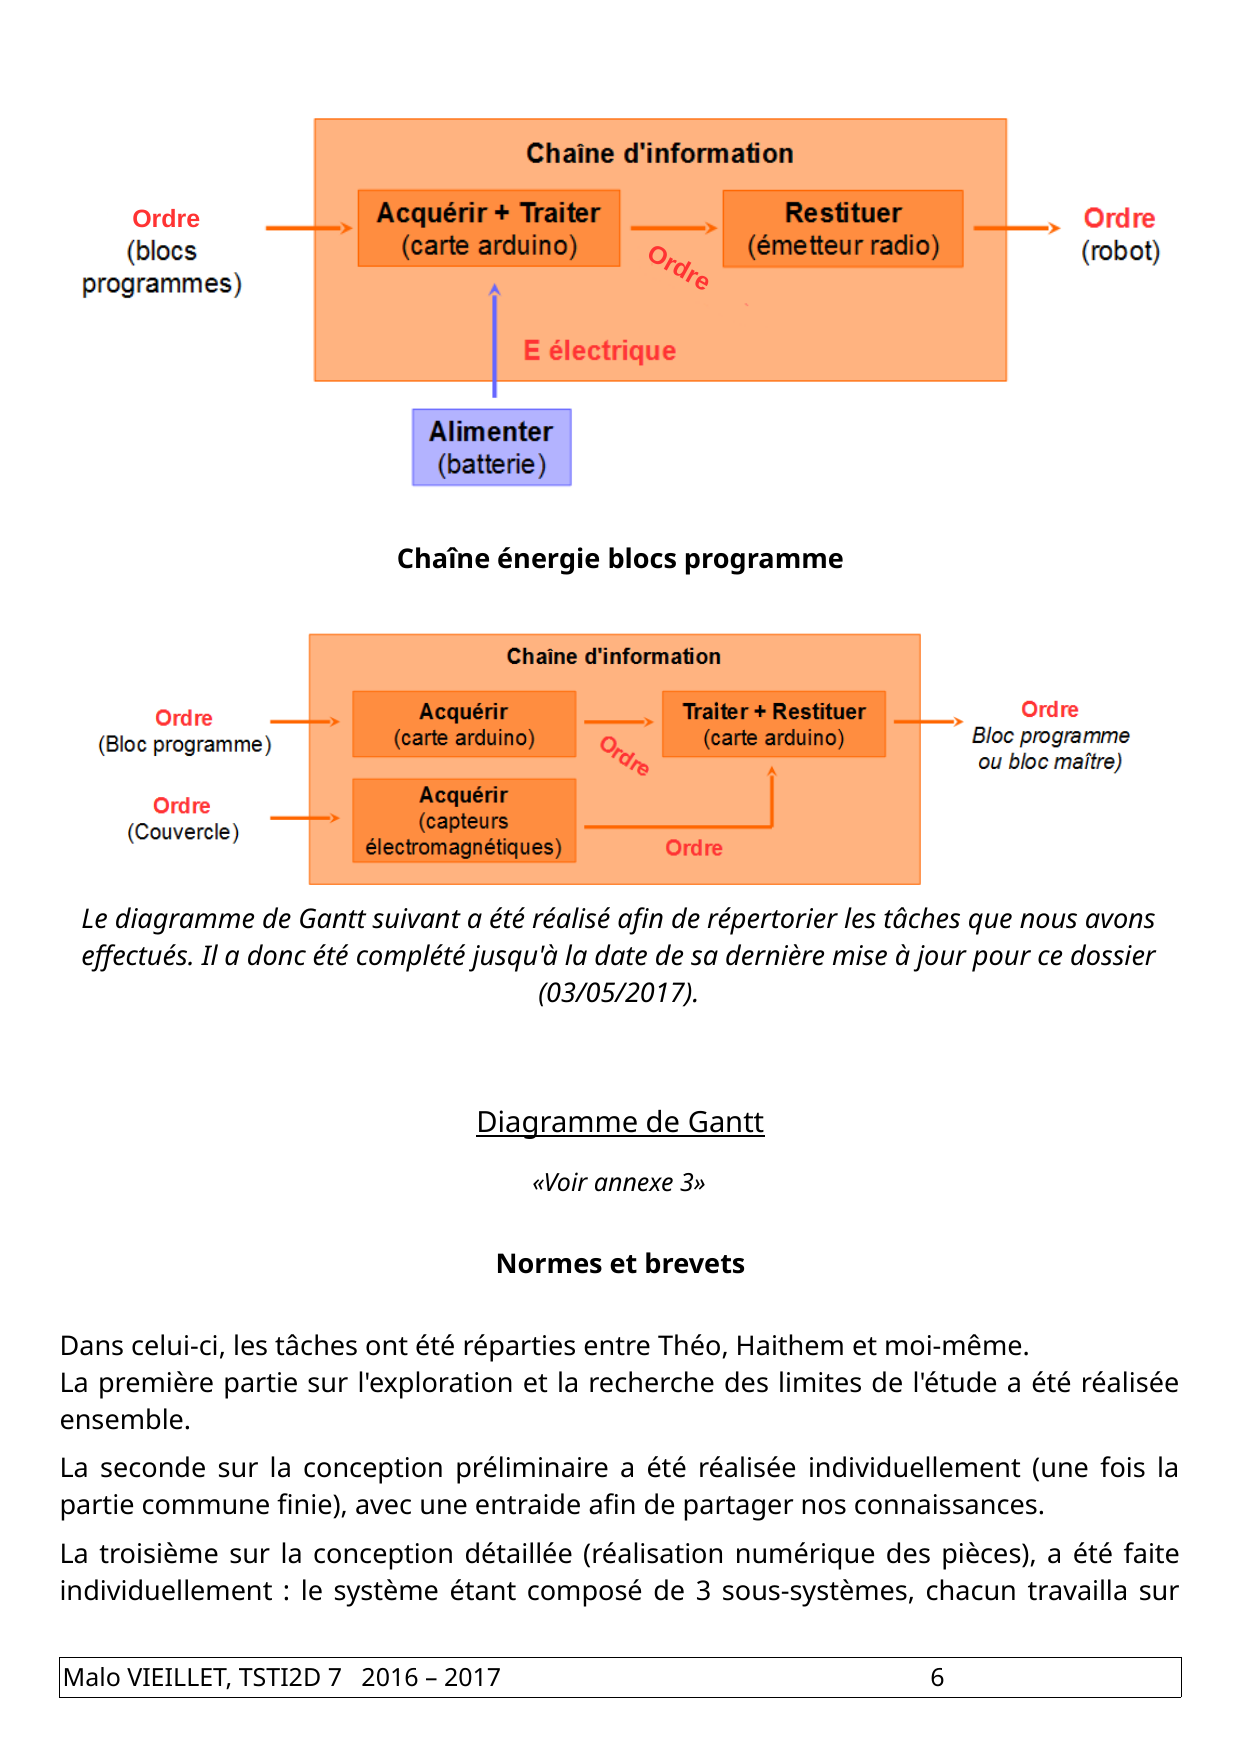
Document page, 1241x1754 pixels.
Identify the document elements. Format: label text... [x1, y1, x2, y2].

text Dans celui-ci, les tâches ont été réparties entre Théo, Haithem et moi-même. [59, 1326, 1181, 1363]
text Chaîne énergie blocs programme [59, 540, 1181, 577]
picture [86, 611, 1143, 900]
text La première partie sur l'exploration et la recherche des limites de l'étude a été réalisée ensemble. [59, 1363, 1181, 1437]
text La troisième sur la conception détaillée (réalisation numérique des pièces), a été faite individuellement : le système étant composé de 3 sous-systèmes, chacun travailla sur [59, 1534, 1181, 1608]
text Normes et brevets [59, 1244, 1181, 1281]
text Le diagramme de Gantt suivant a été réalisé afin de répertorier les tâches que nous avons effectués. Il a donc été complété jusqu'à la date de sa dernière mise à jour pour ce dossier (03/05/2017). [59, 610, 1181, 1010]
text «Voir annexe 3» [59, 1164, 1181, 1199]
picture [59, 83, 1182, 502]
text La seconde sur la conception préliminaire a été réalisée individuellement (une fois la partie commune finie), avec une entraide afin de partager nos connaissances. [59, 1449, 1181, 1522]
text Diagramme de Gantt [59, 1101, 1181, 1141]
